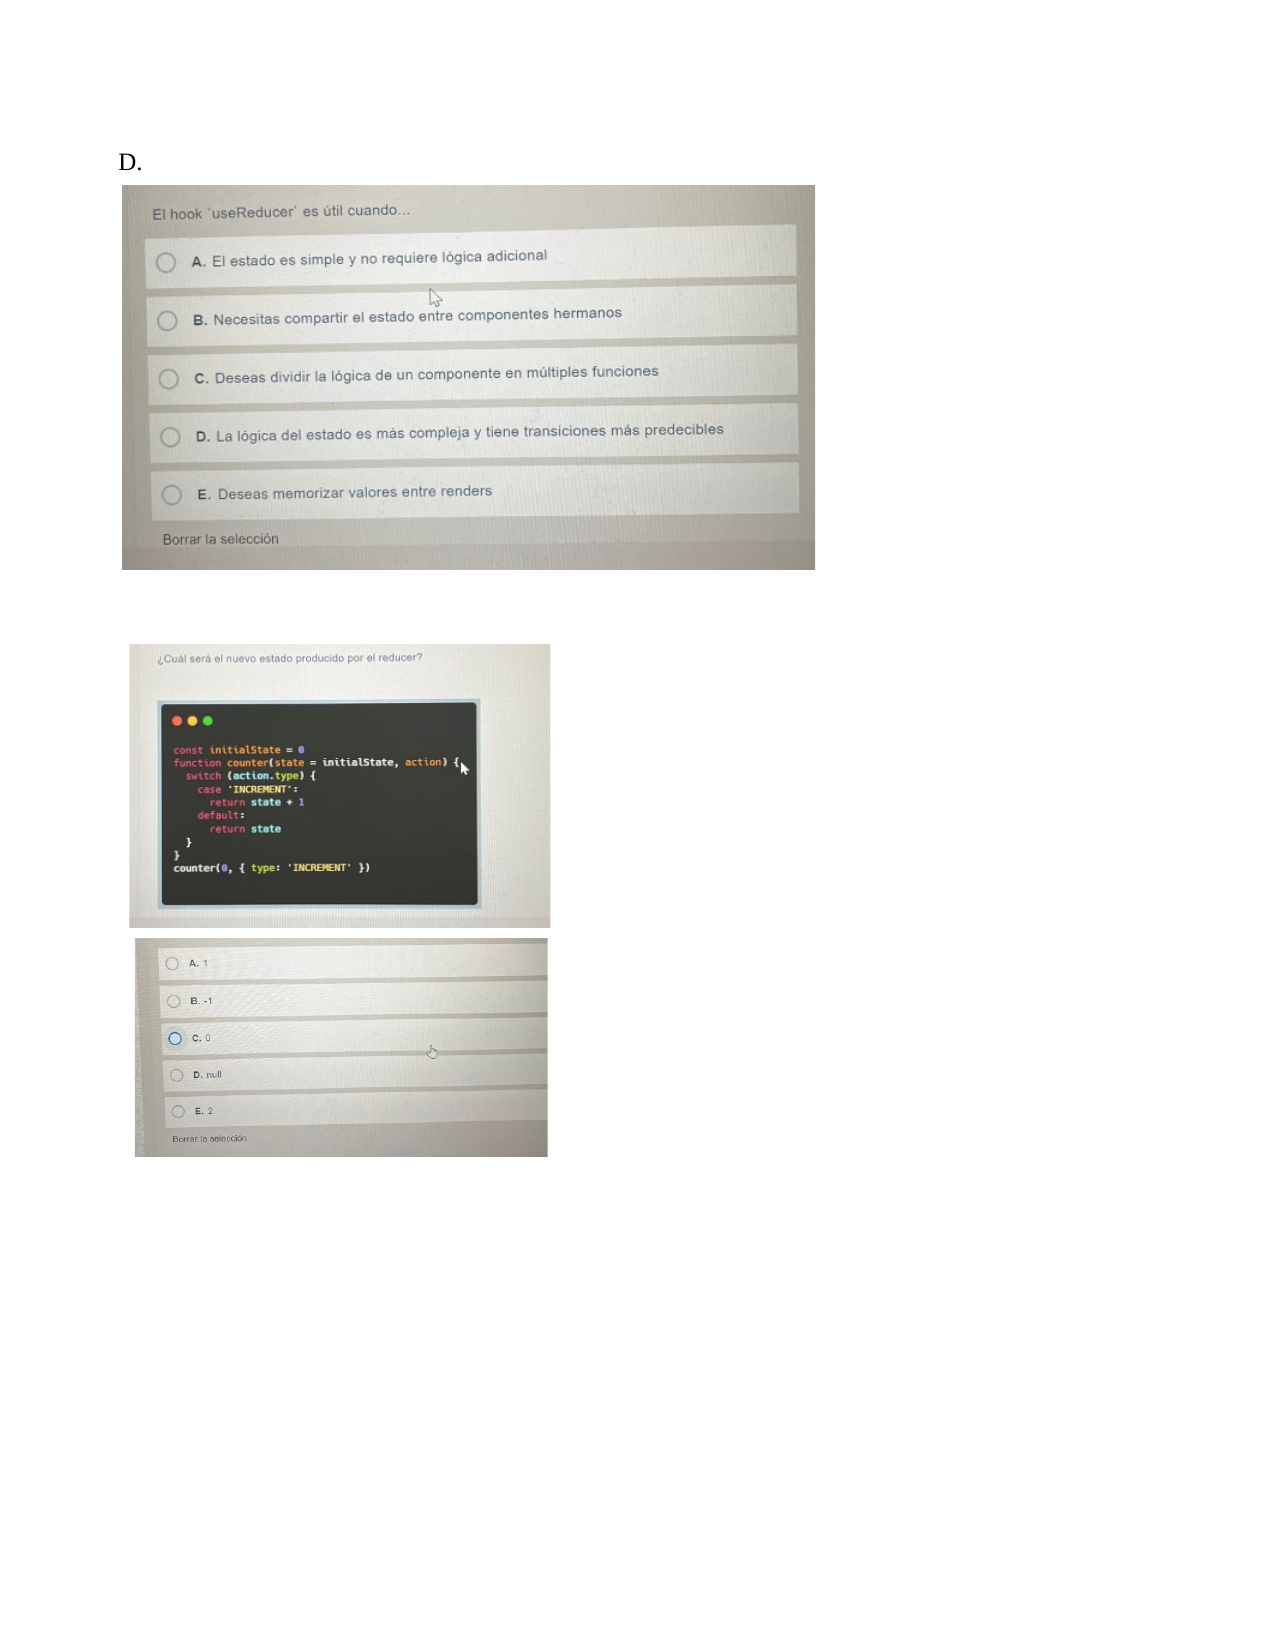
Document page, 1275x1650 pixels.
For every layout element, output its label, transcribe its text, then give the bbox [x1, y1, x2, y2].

picture [134, 938, 548, 1157]
text D. [118, 147, 1157, 176]
picture [122, 185, 816, 570]
picture [129, 644, 551, 928]
